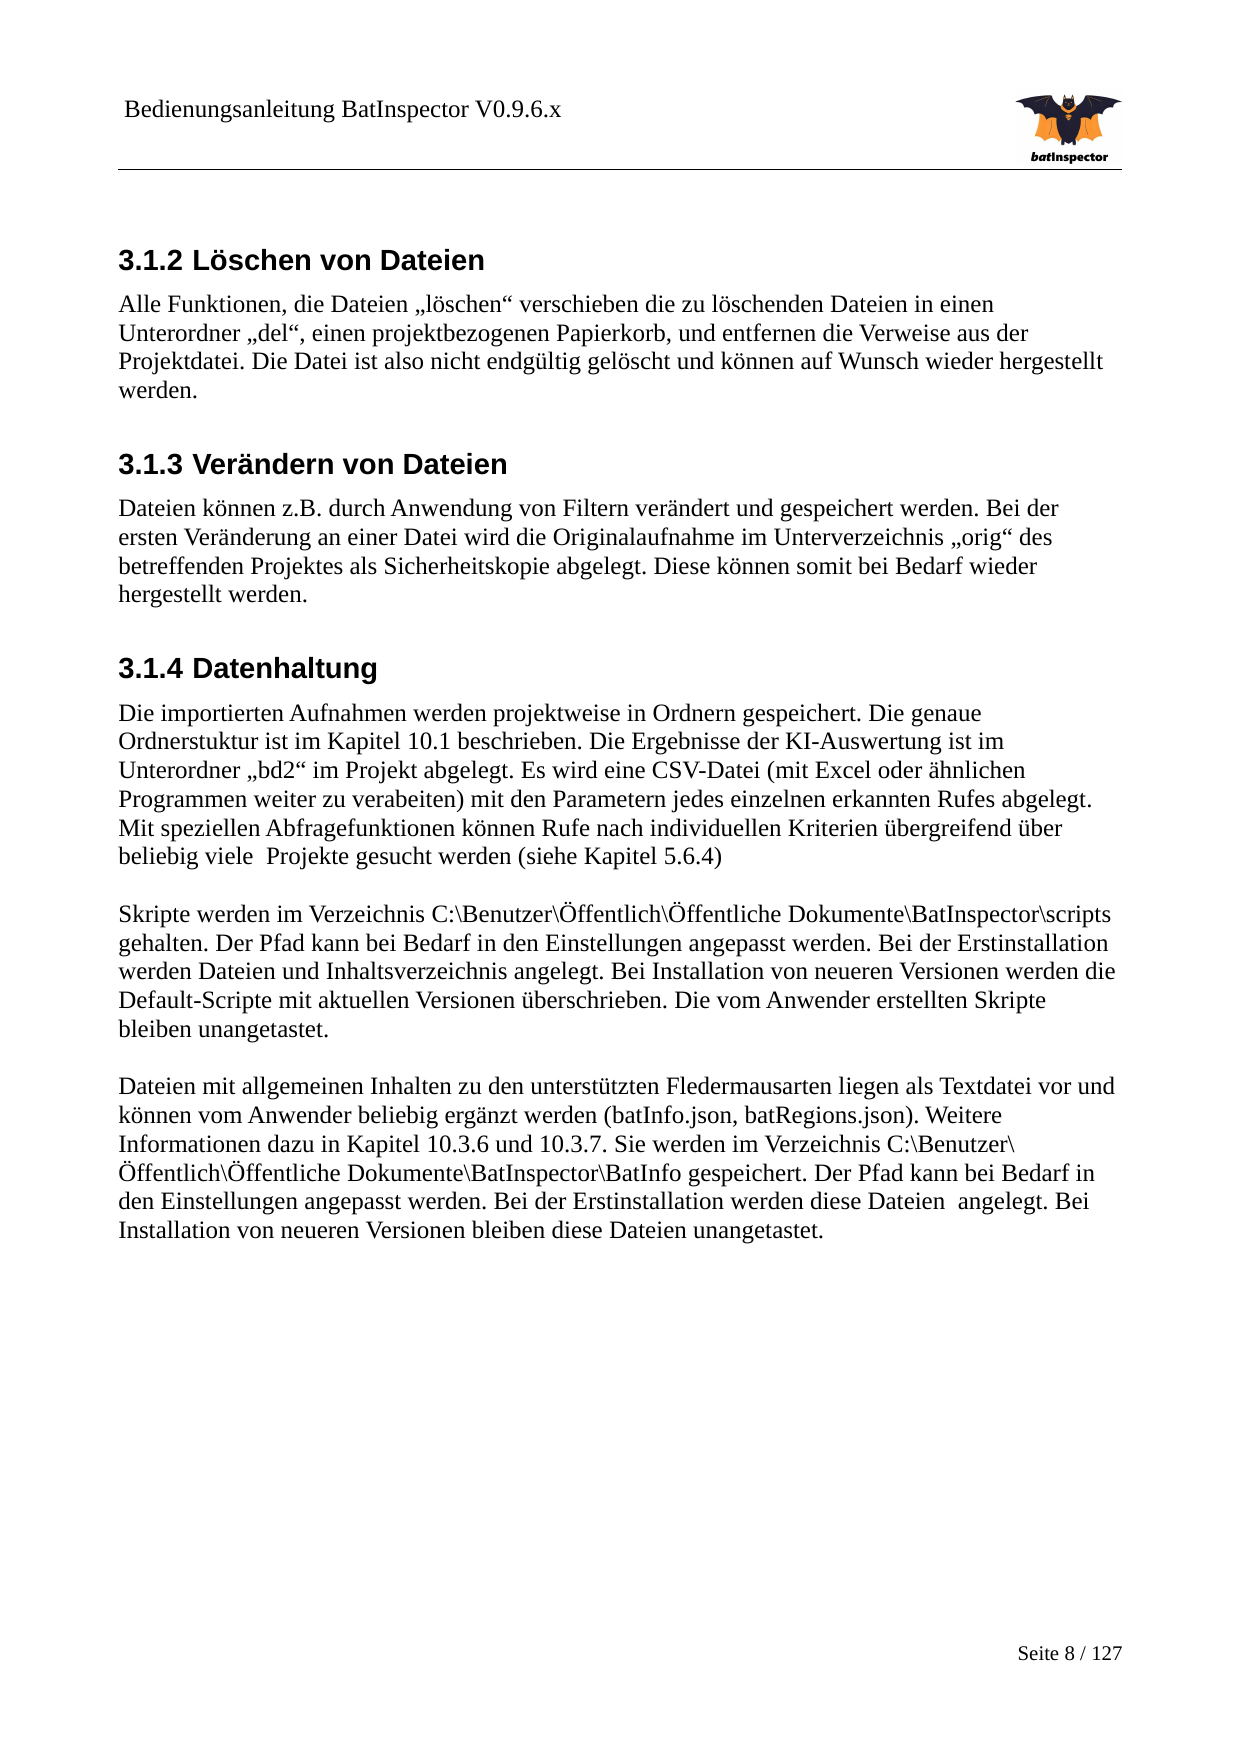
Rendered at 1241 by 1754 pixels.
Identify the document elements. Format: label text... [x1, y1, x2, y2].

picture [1015, 88, 1125, 165]
subtitle Verändern von Dateien [118, 447, 1122, 481]
text Skripte werden im Verzeichnis C:\Benutzer\Öffentlich\Öffentliche Dokumente\BatInspector\scripts gehalten. Der Pfad kann bei Bedarf in den Einstellungen angepasst werden. Bei der Erstinstallation werden Dateien und Inhaltsverzeichnis angelegt. Bei Installation von neueren Versionen werden die Default-Scripte mit aktuellen Versionen überschrieben. Die vom Anwender erstellten Skripte bleiben unangetastet. [118, 899, 1122, 1043]
subtitle Datenhaltung [118, 652, 1122, 685]
text Alle Funktionen, die Dateien „löschen“ verschieben die zu löschenden Dateien in einen Unterordner „del“, einen projektbezogenen Papierkorb, und entfernen die Verweise aus der Projektdatei. Die Datei ist also nicht endgültig gelöscht und können auf Wunsch wieder hergestellt werden. [118, 289, 1122, 404]
text Dateien können z.B. durch Anwendung von Filtern verändert und gespeichert werden. Bei der ersten Veränderung an einer Datei wird die Originalaufnahme im Unterverzeichnis „orig“ des betreffenden Projektes als Sicherheitskopie abgelegt. Diese können somit bei Bedarf wieder hergestellt werden. [118, 493, 1122, 608]
text Die importierten Aufnahmen werden projektweise in Ordnern gespeichert. Die genaue Ordnerstuktur ist im Kapitel 10.1 beschrieben. Die Ergebnisse der KI-Auswertung ist im Unterordner „bd2“ im Projekt abgelegt. Es wird eine CSV-Datei (mit Excel oder ähnlichen Programmen weiter zu verabeiten) mit den Parametern jedes einzelnen erkannten Rufes abgelegt. Mit speziellen Abfragefunktionen können Rufe nach individuellen Kriterien übergreifend über beliebig viele Projekte gesucht werden (siehe Kapitel 5.6.4) [118, 698, 1122, 870]
subtitle Löschen von Dateien [118, 243, 1122, 276]
text Dateien mit allgemeinen Inhalten zu den unterstützten Fledermausarten liegen als Textdatei vor und können vom Anwender beliebig ergänzt werden (batInfo.json, batRegions.json). Weitere Informationen dazu in Kapitel 10.3.6 und 10.3.7. Sie werden im Verzeichnis C:\Benutzer\Öffentlich\Öffentliche Dokumente\BatInspector\BatInfo gespeichert. Der Pfad kann bei Bedarf in den Einstellungen angepasst werden. Bei der Erstinstallation werden diese Dateien angelegt. Bei Installation von neueren Versionen bleiben diese Dateien unangetastet. [118, 1071, 1122, 1244]
